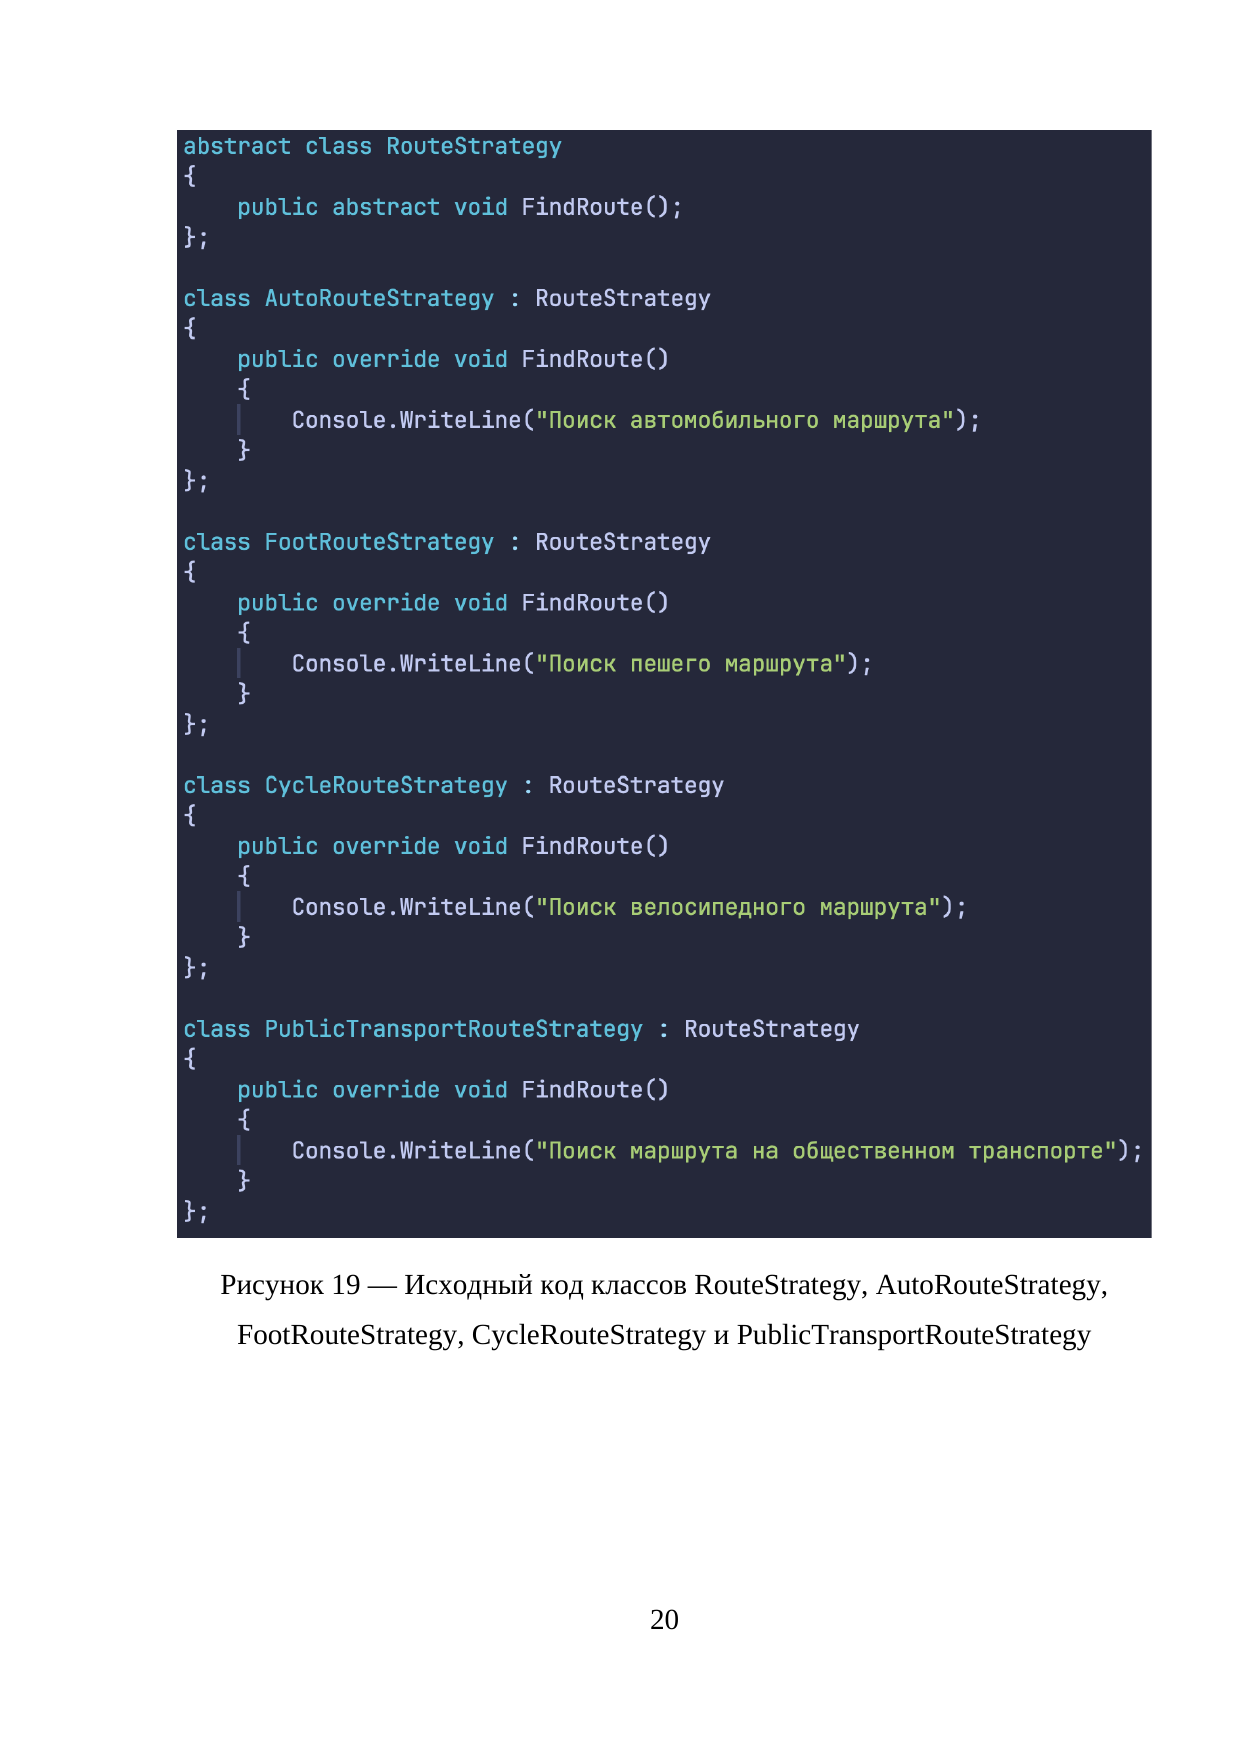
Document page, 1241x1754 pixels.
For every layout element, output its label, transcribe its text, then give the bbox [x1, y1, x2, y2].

picture [177, 130, 1152, 1238]
text Рисунок 19 — Исходный код классов RouteStrategy, AutoRouteStrategy, FootRouteStrategy, CycleRouteStrategy и PublicTransportRouteStrategy [177, 1238, 1152, 1351]
